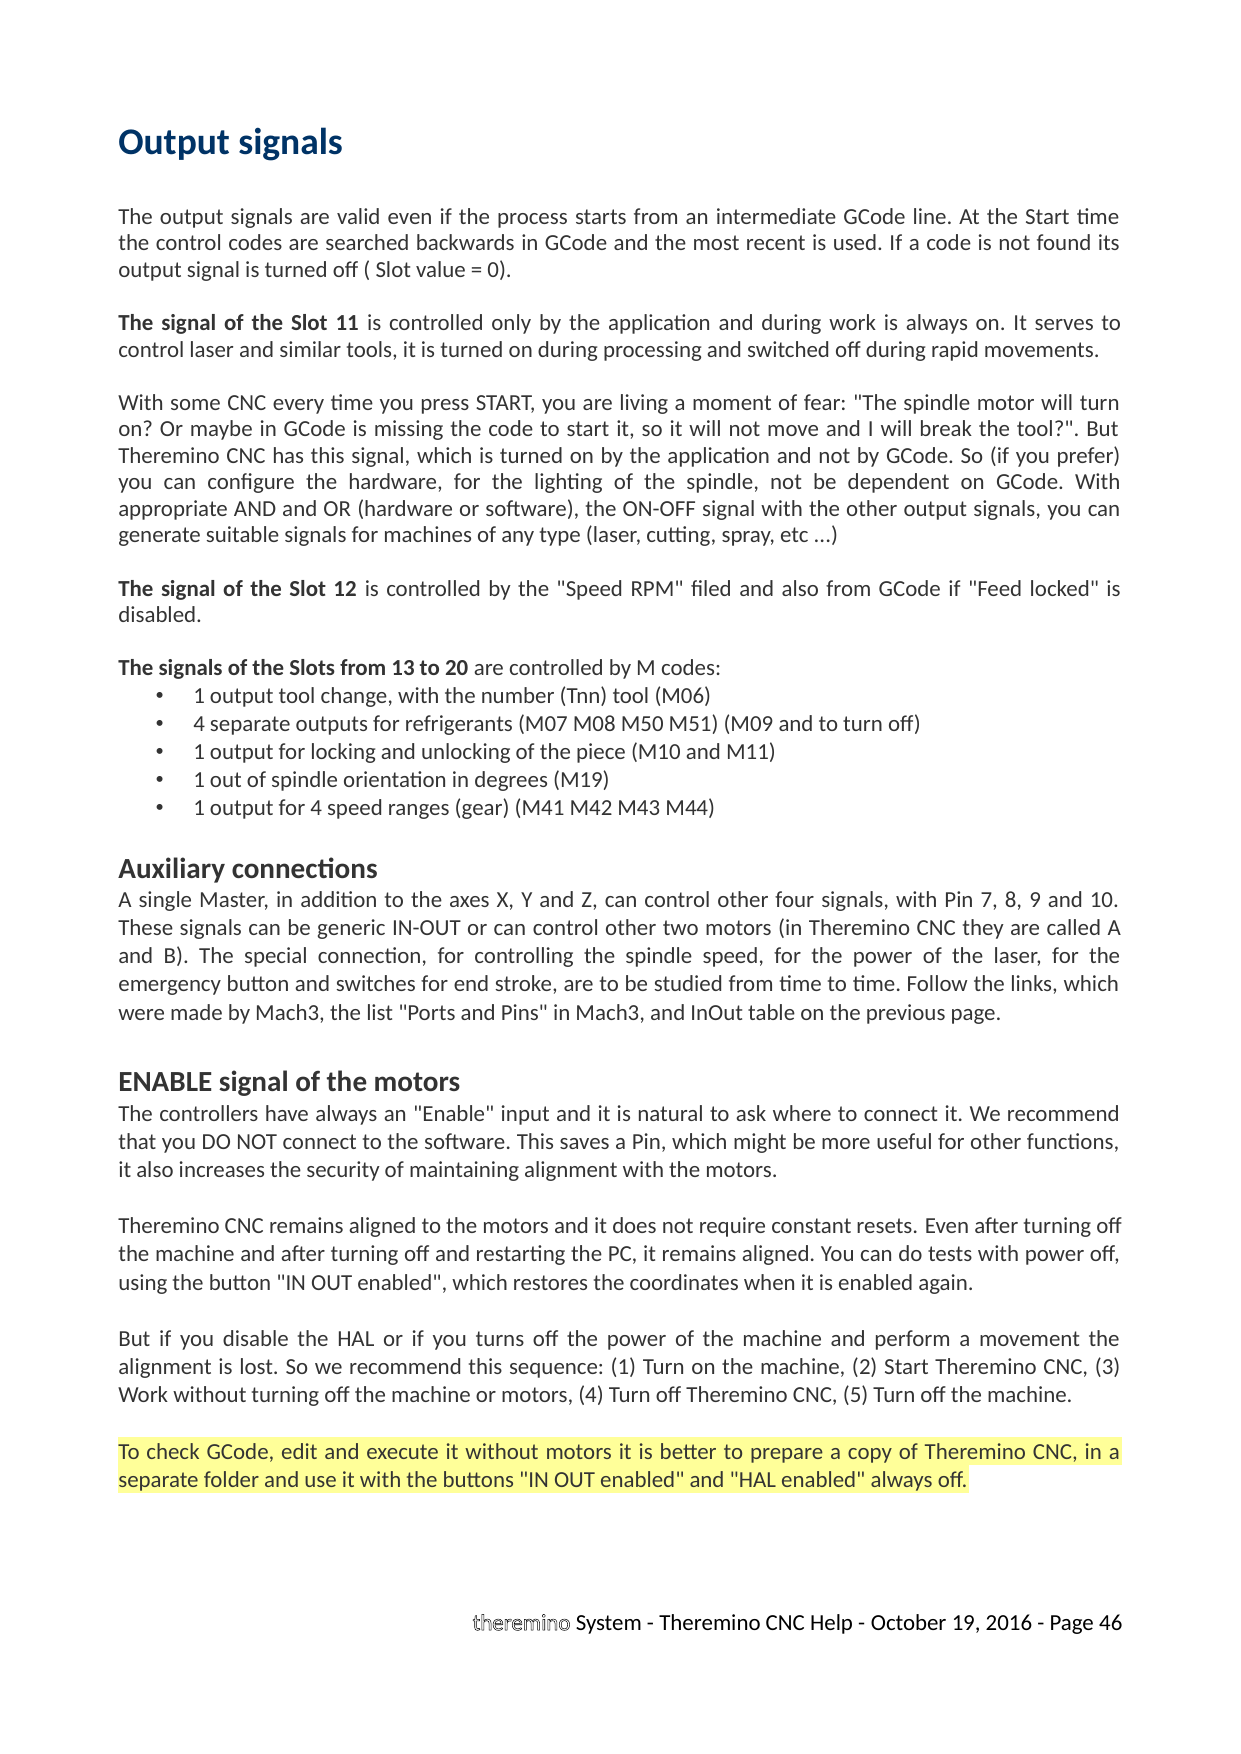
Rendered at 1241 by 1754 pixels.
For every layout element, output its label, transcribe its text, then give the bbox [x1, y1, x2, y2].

text The signal of the Slot 12 is controlled by the "Speed RPM" filed and also from GCode if "Feed locked" is disabled. [118, 575, 1122, 628]
text With some CNC every time you press START, you are living a moment of fear: "The spindle motor will turn on? Or maybe in GCode is missing the code to start it, so it will not move and I will break the tool?". But Theremino CNC has this signal, which is turned on by the application and not by GCode. So (if you prefer) you can configure the hardware, for the lighting of the spindle, not be dependent on GCode. With appropriate AND and OR (hardware or software), the ON-OFF signal with the other output signals, you can generate suitable signals for machines of any type (laser, cutting, spray, etc ...) [118, 389, 1122, 548]
text Theremino CNC remains aligned to the motors and it does not require constant resets. Even after turning off the machine and after turning off and restarting the PC, it remains aligned. You can do tests with power off, using the button "IN OUT enabled", which restores the coordinates when it is enabled again. [118, 1212, 1122, 1296]
text A single Master, in addition to the axes X, Y and Z, can control other four signals, with Pin 7, 8, 9 and 10. These signals can be generic IN-OUT or can control other two motors (in Theremino CNC they are called A and B). The special connection, for controlling the spindle speed, for the power of the laser, for the emergency button and switches for end stroke, are to be studied from time to time. Follow the links, which were made by Mach3, the list "Ports and Pins" in Mach3, and InOut table on the previous page. [118, 886, 1122, 1026]
text Auxiliary connections [118, 850, 1122, 886]
list 1 output for 4 speed ranges (gear) (M41 M42 M43 M44) [156, 793, 1122, 821]
text To check GCode, edit and execute it without motors it is better to prepare a copy of Theremino CNC, in a separate folder and use it with the buttons "IN OUT enabled" and "HAL enabled" always off. [118, 1437, 1122, 1493]
text ENABLE signal of the motors [118, 1063, 1122, 1099]
list 1 output for locking and unlocking of the piece (M10 and M11) [156, 737, 1122, 765]
text But if you disable the HAL or if you turns off the power of the machine and perform a movement the alignment is lost. So we recommend this sequence: (1) Turn on the machine, (2) Start Theremino CNC, (3) Work without turning off the machine or motors, (4) Turn off Theremino CNC, (5) Turn off the machine. [118, 1324, 1122, 1408]
list 1 out of spindle orientation in degrees (M19) [156, 765, 1122, 793]
text The output signals are valid even if the process starts from an intermediate GCode line. At the Start time the control codes are searched backwards in GCode and the most recent is used. If a code is not found its output signal is turned off ( Slot value = 0). [118, 203, 1122, 283]
subtitle Output signals [118, 118, 1122, 164]
text The controllers have always an "Enable" input and it is natural to ask where to connect it. We recommend that you DO NOT connect to the software. This saves a Pin, which might be more useful for other functions, it also increases the security of maintaining alignment with the motors. [118, 1099, 1122, 1183]
list 4 separate outputs for refrigerants (M07 M08 M50 M51) (M09 and to turn off) [156, 709, 1122, 737]
list 1 output tool change, with the number (Tnn) tool (M06) [156, 681, 1122, 709]
text The signals of the Slots from 13 to 20 are controlled by M codes: [118, 654, 1122, 681]
text The signal of the Slot 11 is controlled only by the application and during work is always on. It serves to control laser and similar tools, it is turned on during processing and switched off during rapid movements. [118, 309, 1122, 362]
